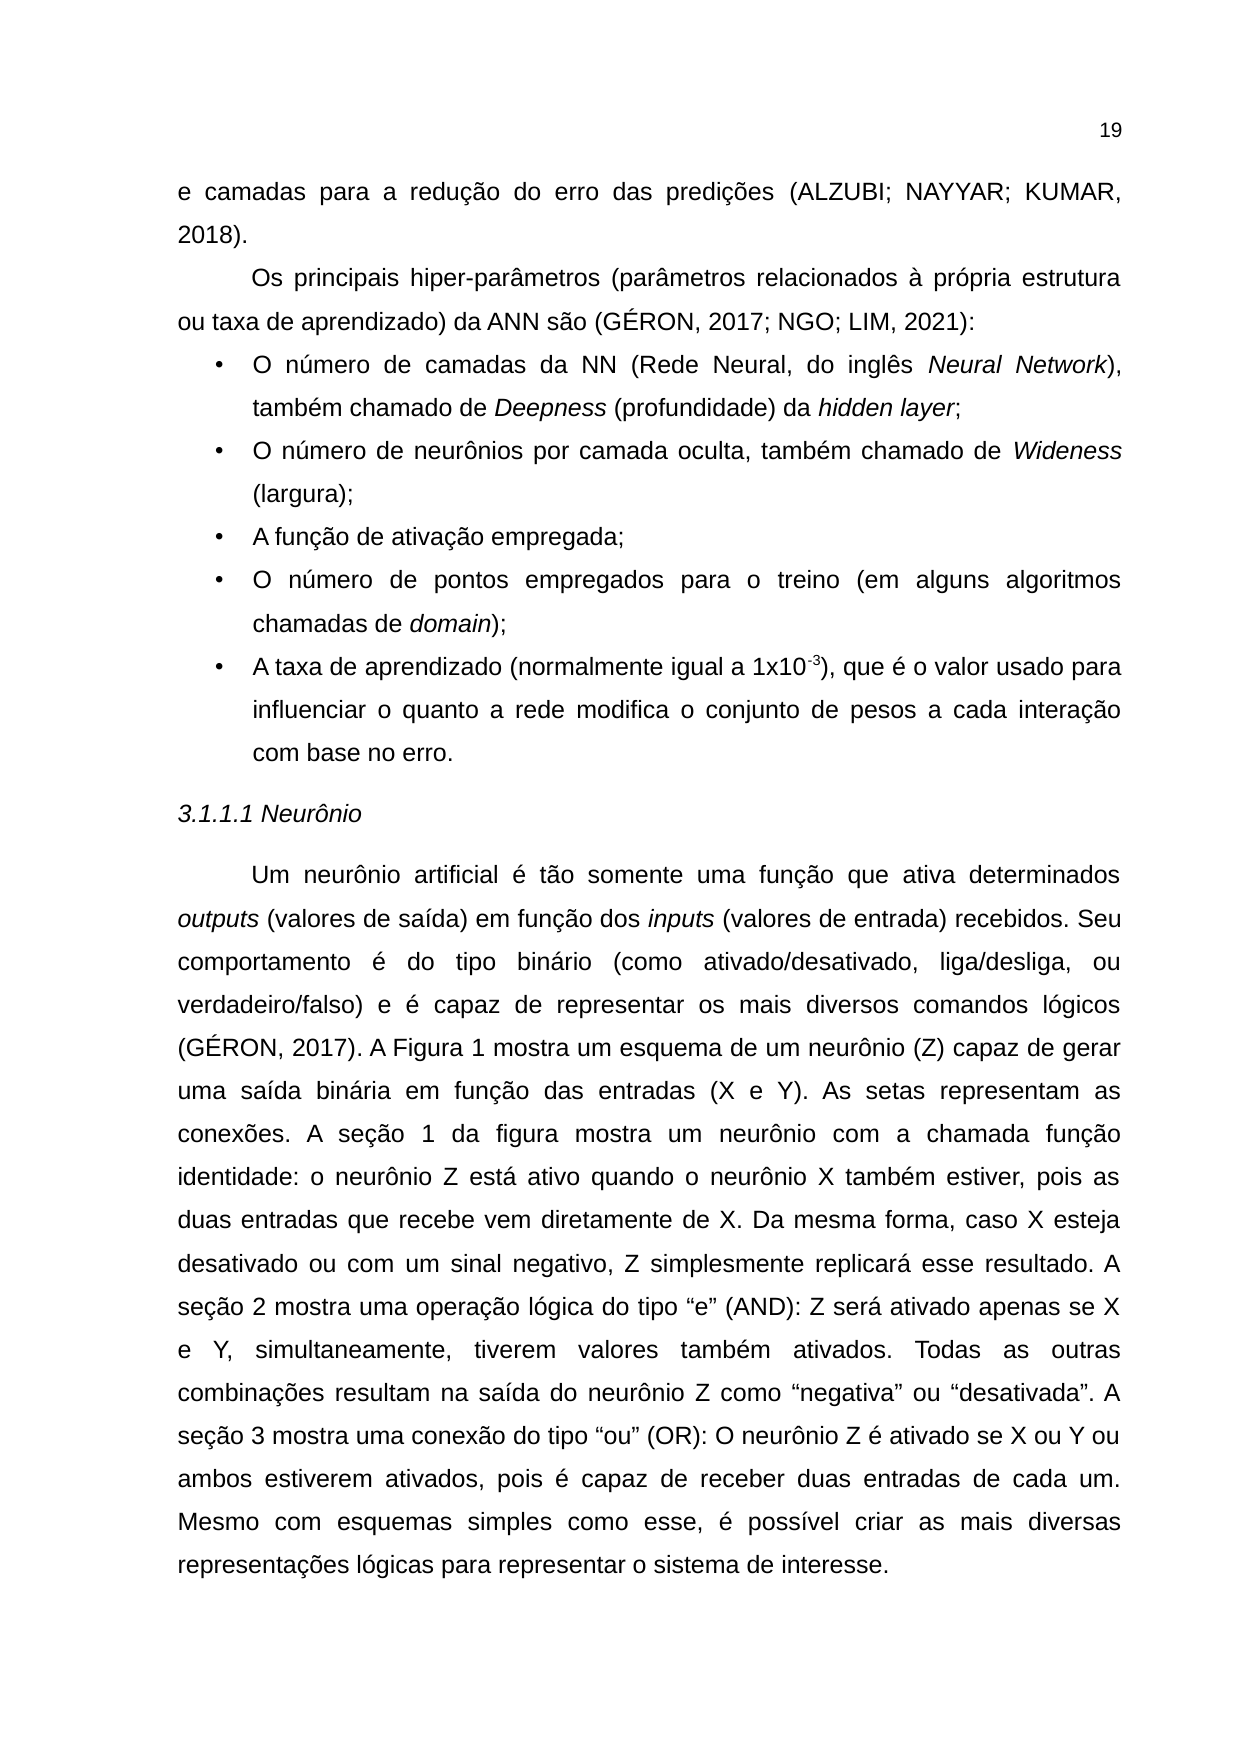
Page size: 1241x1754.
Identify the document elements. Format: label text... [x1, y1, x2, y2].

list O número de pontos empregados para o treino (em alguns algoritmos chamadas de domain); [215, 566, 1122, 637]
subtitle Neurônio [177, 799, 1122, 828]
list O número de neurônios por camada oculta, também chamado de Wideness (largura); [215, 436, 1122, 508]
list A taxa de aprendizado (normalmente igual a 1x10-3), que é o valor usado para influenciar o quanto a rede modifica o conjunto de pesos a cada interação com base no erro. [215, 652, 1122, 767]
list A função de ativação empregada; [215, 522, 1122, 551]
list O número de camadas da NN (Rede Neural, do inglês Neural Network), também chamado de Deepness (profundidade) da hidden layer; [215, 349, 1122, 422]
text Um neurônio artificial é tão somente uma função que ativa determinados outputs (valores de saída) em função dos inputs (valores de entrada) recebidos. Seu comportamento é do tipo binário (como ativado/desativado, liga/desliga, ou verdadeiro/falso) e é capaz de representar os mais diversos comandos lógicos (GÉRON, 2017). A Figura 1 mostra um esquema de um neurônio (Z) capaz de gerar uma saída binária em função das entradas (X e Y). As setas representam as conexões. A seção 1 da figura mostra um neurônio com a chamada função identidade: o neurônio Z está ativo quando o neurônio X também estiver, pois as duas entradas que recebe vem diretamente de X. Da mesma forma, caso X esteja desativado ou com um sinal negativo, Z simplesmente replicará esse resultado. A seção 2 mostra uma operação lógica do tipo “e” (AND): Z será ativado apenas se X e Y, simultaneamente, tiverem valores também ativados. Todas as outras combinações resultam na saída do neurônio Z como “negativa” ou “desativada”. A seção 3 mostra uma conexão do tipo “ou” (OR): O neurônio Z é ativado se X ou Y ou ambos estiverem ativados, pois é capaz de receber duas entradas de cada um. Mesmo com esquemas simples como esse, é possível criar as mais diversas representações lógicas para representar o sistema de interesse. [177, 861, 1122, 1579]
text e camadas para a redução do erro das predições (ALZUBI; NAYYAR; KUMAR, 2018). [177, 177, 1122, 249]
text Os principais hiper-parâmetros (parâmetros relacionados à própria estrutura ou taxa de aprendizado) da ANN são (GÉRON, 2017; NGO; LIM, 2021): [177, 263, 1122, 335]
